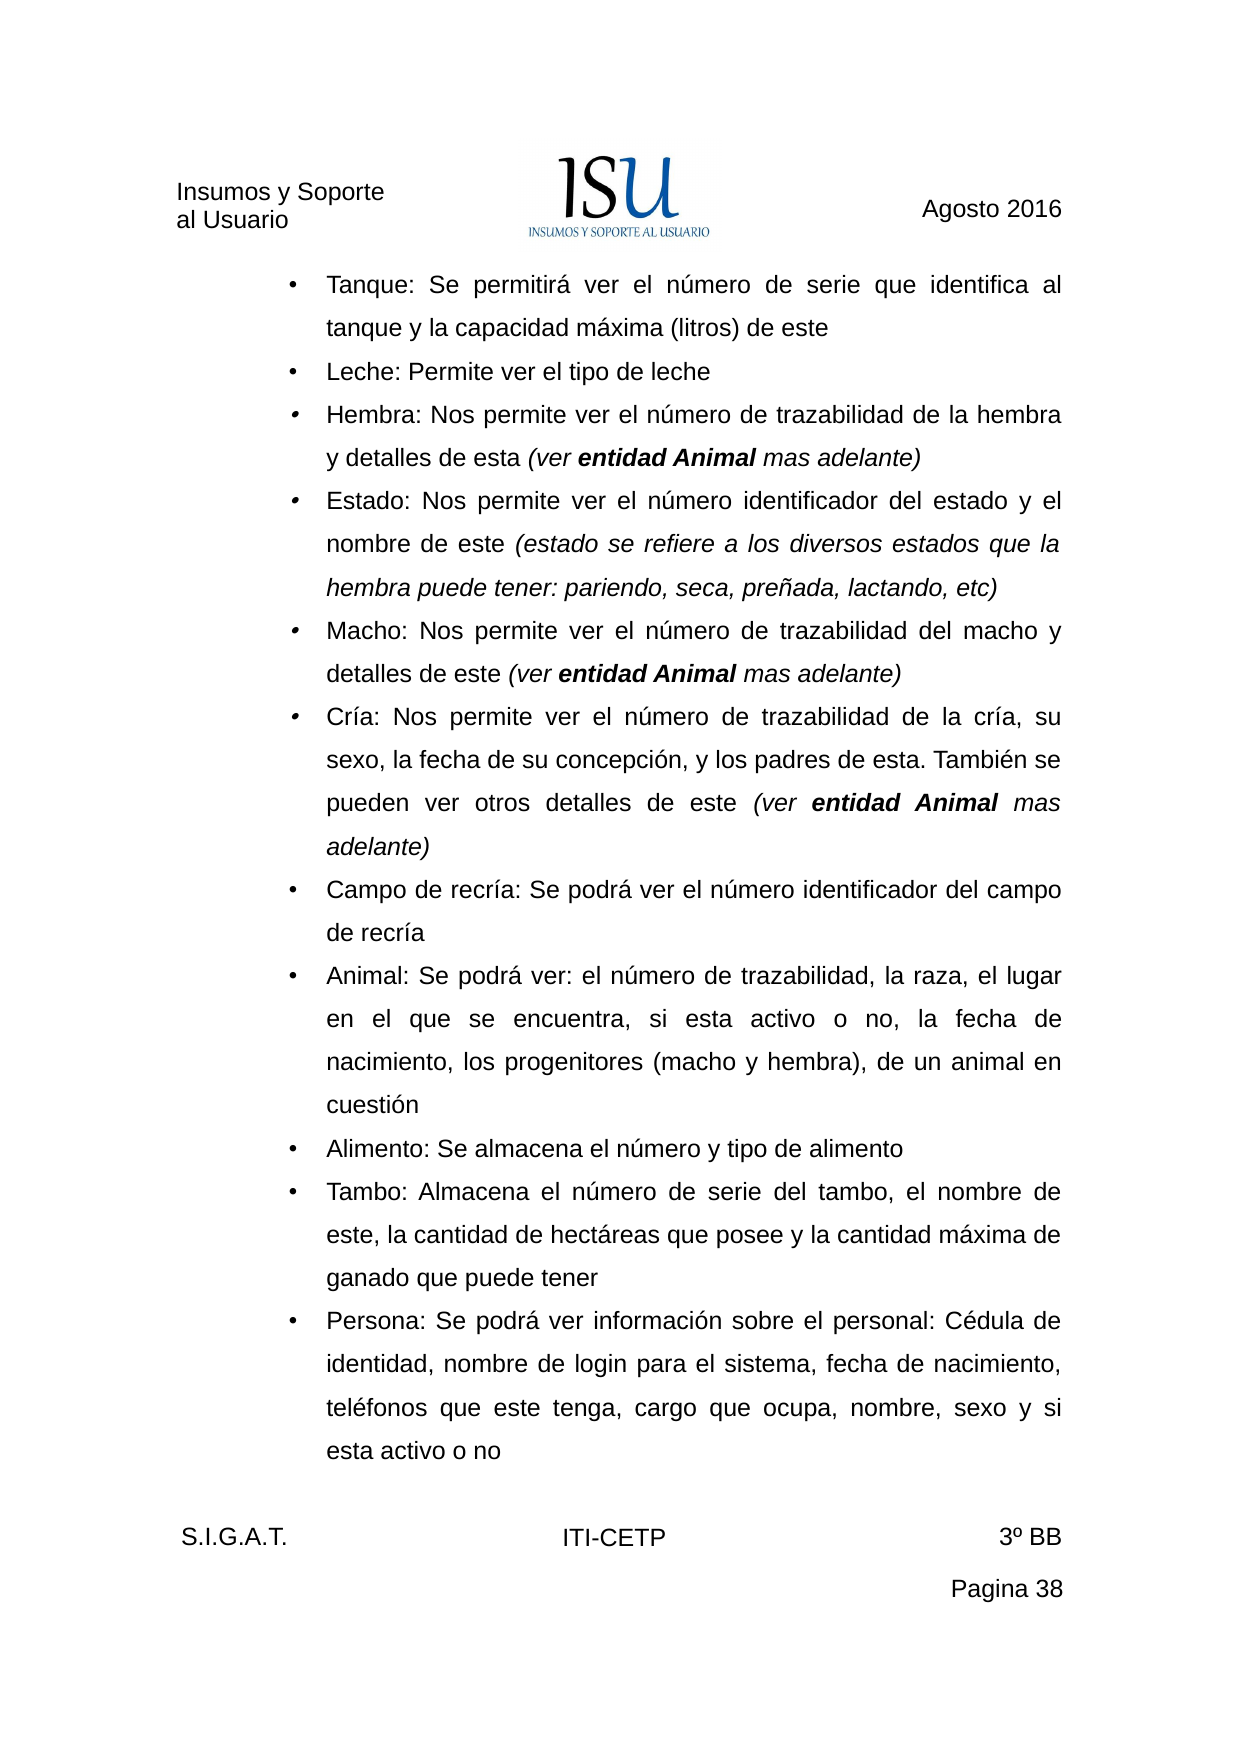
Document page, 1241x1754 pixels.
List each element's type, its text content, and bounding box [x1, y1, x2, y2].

list Tambo: Almacena el número de serie del tambo, el nombre de este, la cantidad de hectáreas que posee y la cantidad máxima de ganado que puede tener [288, 1177, 1063, 1292]
list Alimento: Se almacena el número y tipo de alimento [288, 1133, 1063, 1162]
list Estado: Nos permite ver el número identificador del estado y el nombre de este (estado se refiere a los diversos estados que la hembra puede tener: pariendo, seca, preñada, lactando, etc) [288, 486, 1063, 601]
list Hembra: Nos permite ver el número de trazabilidad de la hembra y detalles de esta (ver entidad Animal mas adelante) [288, 400, 1063, 472]
list Animal: Se podrá ver: el número de trazabilidad, la raza, el lugar en el que se encuentra, si esta activo o no, la fecha de nacimiento, los progenitores (macho y hembra), de un animal en cuestión [288, 961, 1063, 1119]
list Persona: Se podrá ver información sobre el personal: Cédula de identidad, nombre de login para el sistema, fecha de nacimiento, teléfonos que este tenga, cargo que ocupa, nombre, sexo y si esta activo o no [288, 1306, 1063, 1464]
list Leche: Permite ver el tipo de leche [288, 357, 1063, 385]
picture [517, 138, 723, 252]
list Tanque: Se permitirá ver el número de serie que identifica al tanque y la capacidad máxima (litros) de este [288, 270, 1063, 342]
list Campo de recría: Se podrá ver el número identificador del campo de recría [288, 874, 1063, 947]
list Macho: Nos permite ver el número de trazabilidad del macho y detalles de este (ver entidad Animal mas adelante) [288, 616, 1063, 688]
list Cría: Nos permite ver el número de trazabilidad de la cría, su sexo, la fecha de su concepción, y los padres de esta. También se pueden ver otros detalles de este (ver entidad Animal mas adelante) [288, 702, 1063, 860]
